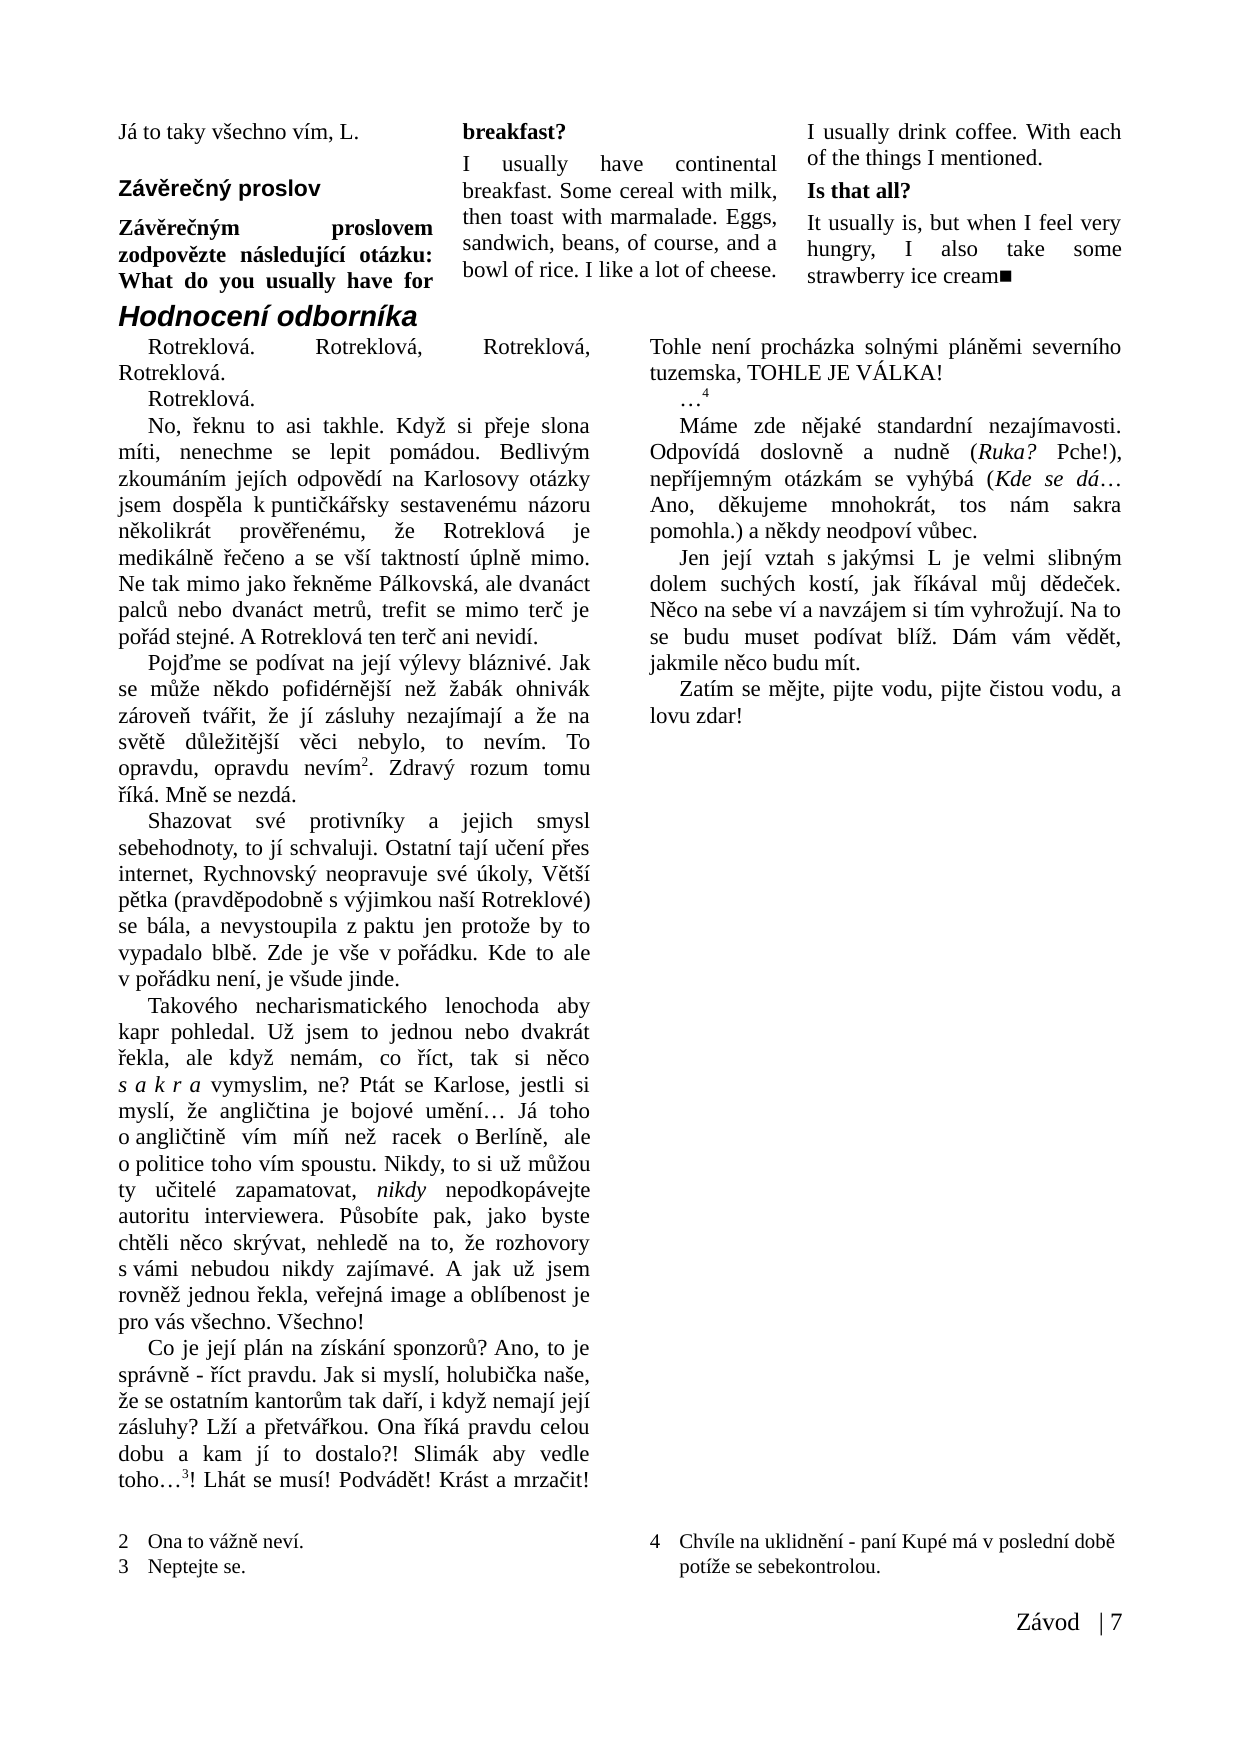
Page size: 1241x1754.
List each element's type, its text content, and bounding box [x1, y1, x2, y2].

text Já to taky všechno vím, L. [118, 118, 433, 144]
text Co je její plán na získání sponzorů? Ano, to je správně - říct pravdu. Jak si myslí, holubička naše, že se ostatním kantorům tak daří, i když nemají její zásluhy? Lží a přetvářkou. Ona říká pravdu celou dobu a kam jí to dostalo?! Slimák aby vedle toho…! Lhát se musí! Podvádět! Krást a mrzačit! [118, 1334, 591, 1492]
text Máme zde nějaké standardní nezajímavosti. Odpovídá doslovně a nudně (Ruka? Pche!), nepříjemným otázkám se vyhýbá (Kde se dá… Ano, děkujeme mnohokrát, tos nám sakra pomohla.) a někdy neodpoví vůbec. [649, 412, 1122, 544]
text I usually have continental breakfast. Some cereal with milk, then toast with marmalade. Eggs, sandwich, beans, of course, and a bowl of rice. I like a lot of cheese. [462, 150, 777, 282]
subtitle Hodnocení odborníka [118, 299, 1122, 333]
text Takového necharismatického lenochoda aby kapr pohledal. Už jsem to jednou nebo dvakrát řekla, ale když nemám, co říct, tak si něco s a k r a vymyslim, ne? Ptát se Karlose, jestli si myslí, že angličtina je bojové umění… Já toho o angličtině vím míň než racek o Berlíně, ale o politice toho vím spoustu. Nikdy, to si už můžou ty učitelé zapamatovat, nikdy nepodkopávejte autoritu interviewera. Působíte pak, jako byste chtěli něco skrývat, nehledě na to, že rozhovory s vámi nebudou nikdy zajímavé. A jak už jsem rovněž jednou řekla, veřejná image a oblíbenost je pro vás všechno. Všechno! [118, 992, 591, 1334]
text Shazovat své protivníky a jejich smysl sebehodnoty, to jí schvaluji. Ostatní tají učení přes internet, Rychnovský neopravuje své úkoly, Větší pětka (pravděpodobně s výjimkou naší Rotreklové) se bála, a nevystoupila z paktu jen protože by to vypadalo blbě. Zde je vše v pořádku. Kde to ale v pořádku není, je všude jinde. [118, 807, 591, 992]
text Tohle není procházka solnými pláněmi severního tuzemska, TOHLE JE VÁLKA! [649, 333, 1122, 386]
text Neptejte se. [118, 1553, 591, 1578]
text Zatím se mějte, pijte vodu, pijte čistou vodu, a lovu zdar! [649, 675, 1122, 728]
text Is that all? [807, 177, 1122, 203]
text Závěrečným proslovem zodpovězte následující otázku: What do you usually have for [118, 214, 433, 293]
text I usually drink coffee. With each of the things I mentioned. [807, 118, 1122, 171]
text Chvíle na uklidnění - paní Kupé má v poslední době potíže se sebekontrolou. [649, 1529, 1122, 1578]
text It usually is, but when I feel very hungry, I also take some strawberry ice cream■ [807, 209, 1122, 288]
text Ona to vážně neví. [118, 1529, 591, 1553]
subtitle Závěrečný proslov [118, 175, 433, 202]
text Pojďme se podívat na její výlevy bláznivé. Jak se může někdo pofidérnější než žabák ohnivák zároveň tvářit, že jí zásluhy nezajímají a že na světě důležitější věci nebylo, to nevím. To opravdu, opravdu nevím. Zdravý rozum tomu říká. Mně se nezdá. [118, 649, 591, 807]
text No, řeknu to asi takhle. Když si přeje slona míti, nenechme se lepit pomádou. Bedlivým zkoumáním jejích odpovědí na Karlosovy otázky jsem dospěla k puntičkářsky sestavenému názoru několikrát prověřenému, že Rotreklová je medikálně řečeno a se vší taktností úplně mimo. Ne tak mimo jako řekněme Pálkovská, ale dvanáct palců nebo dvanáct metrů, trefit se mimo terč je pořád stejné. A Rotreklová ten terč ani nevidí. [118, 412, 591, 649]
text breakfast? [462, 118, 777, 144]
text Rotreklová. Rotreklová, Rotreklová, Rotreklová. [118, 333, 591, 386]
text Jen její vztah s jakýmsi L je velmi slibným dolem suchých kostí, jak říkával můj dědeček. Něco na sebe ví a navzájem si tím vyhrožují. Na to se budu muset podívat blíž. Dám vám vědět, jakmile něco budu mít. [649, 544, 1122, 675]
text … [649, 386, 1122, 412]
text Rotreklová. [118, 386, 591, 412]
